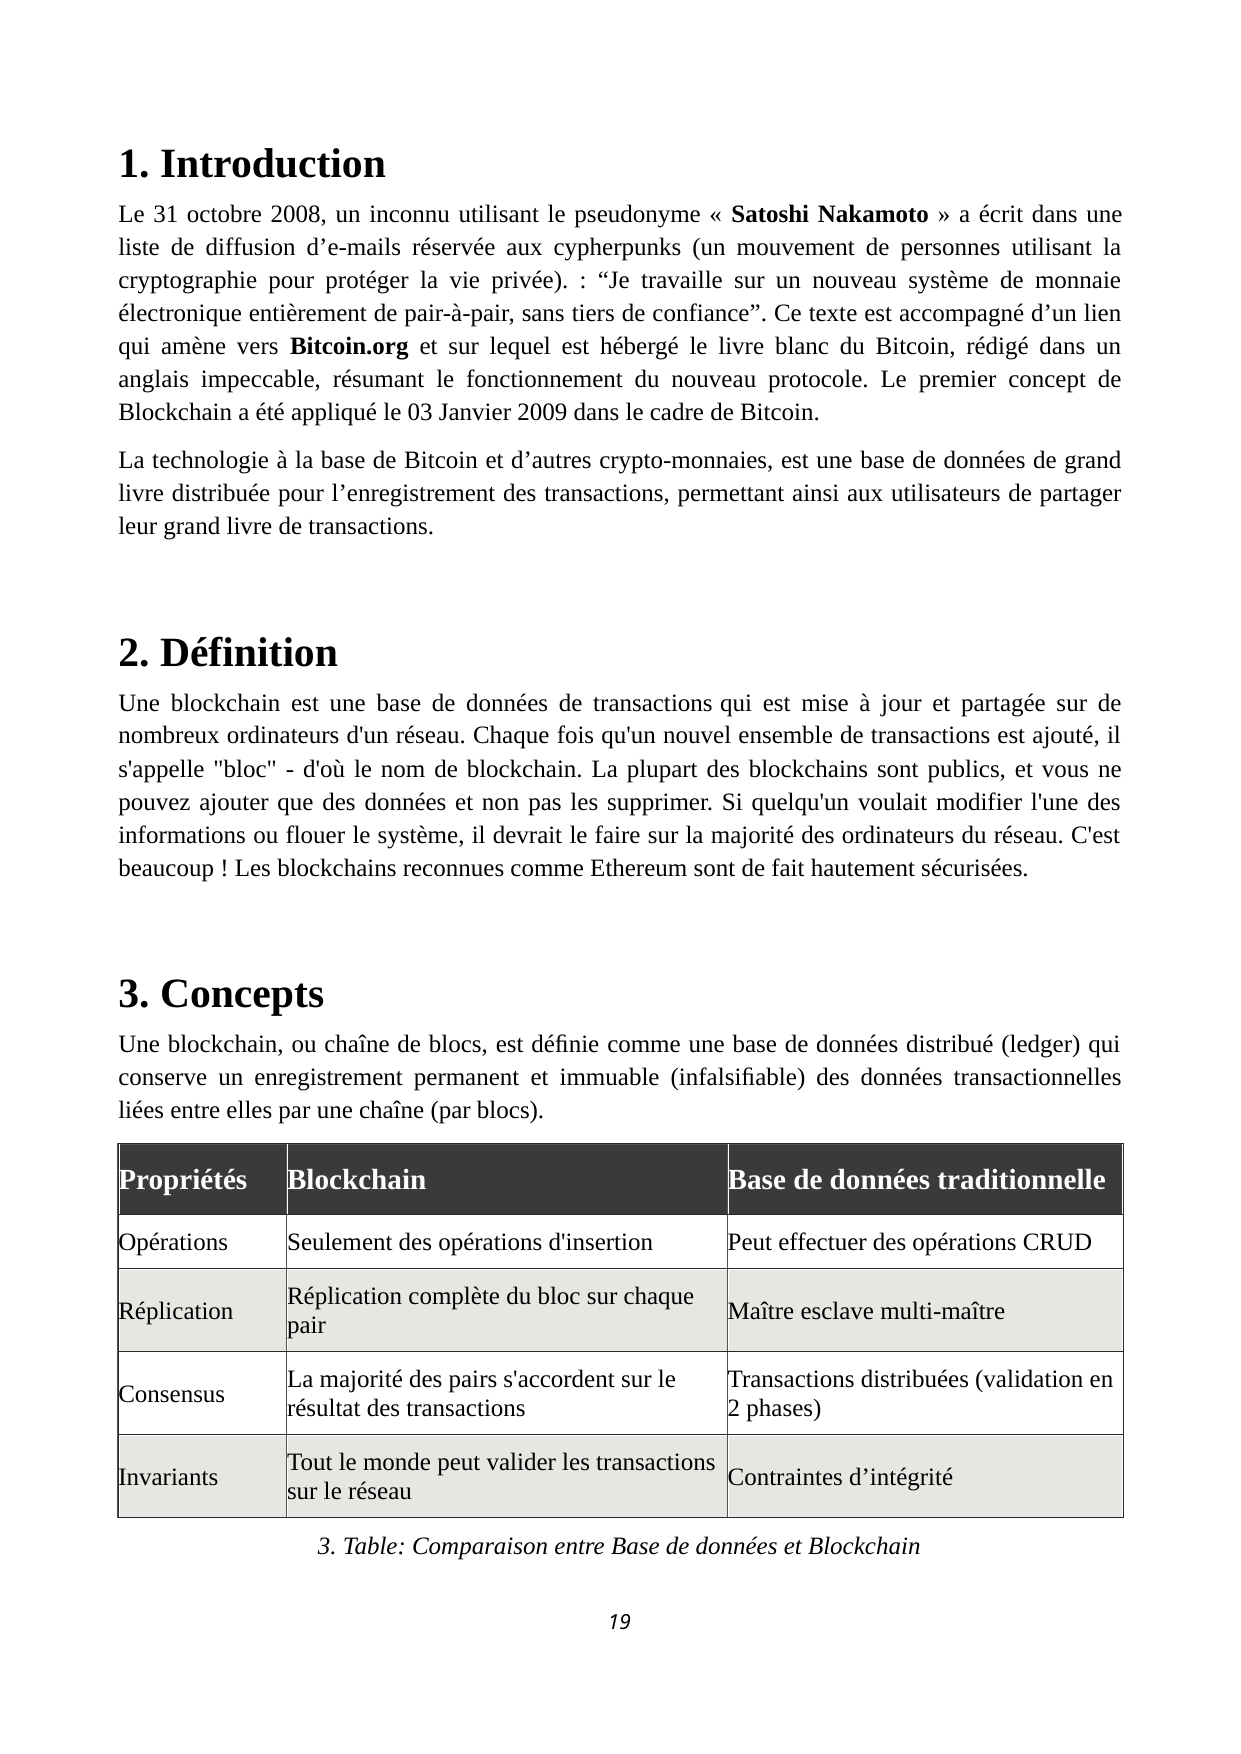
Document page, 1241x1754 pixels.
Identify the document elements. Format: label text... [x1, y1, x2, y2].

subtitle 1. Introduction [118, 139, 1122, 187]
table_cell Tout le monde peut valider les transactions sur le réseau [288, 1436, 727, 1517]
table_cell Transactions distribuées (validation en 2 phases) [729, 1353, 1122, 1434]
subtitle 2. Définition [118, 627, 1122, 675]
text Le 31 octobre 2008, un inconnu utilisant le pseudonyme « Satoshi Nakamoto » a écrit dans une liste de diffusion d’e-mails réservée aux cypherpunks (un mouvement de personnes utilisant la cryptographie pour protéger la vie privée). : “Je travaille sur un nouveau système de monnaie électronique entièrement de pair-à-pair, sans tiers de confiance”. Ce texte est accompagné d’un lien qui amène vers Bitcoin.org et sur lequel est hébergé le livre blanc du Bitcoin, rédigé dans un anglais impeccable, résumant le fonctionnement du nouveau protocole. Le premier concept de Blockchain a été appliqué le 03 Janvier 2009 dans le cadre de Bitcoin. [118, 199, 1122, 426]
table_cell Contraintes d’intégrité [729, 1436, 1122, 1517]
table_cell Seulement des opérations d'insertion [288, 1216, 727, 1268]
text Une blockchain est une base de données de transactions qui est mise à jour et partagée sur de nombreux ordinateurs d'un réseau. Chaque fois qu'un nouvel ensemble de transactions est ajouté, il s'appelle "bloc" - d'où le nom de blockchain. La plupart des blockchains sont publics, et vous ne pouvez ajouter que des données et non pas les supprimer. Si quelqu'un voulait modifier l'une des informations ou flouer le système, il devrait le faire sur la majorité des ordinateurs du réseau. C'est beaucoup ! Les blockchains reconnues comme Ethereum sont de fait hautement sécurisées. [118, 688, 1122, 881]
table_header Propriétés [120, 1145, 286, 1214]
text La technologie à la base de Bitcoin et d’autres crypto-monnaies, est une base de données de grand livre distribuée pour l’enregistrement des transactions, permettant ainsi aux utilisateurs de partager leur grand livre de transactions. [118, 445, 1122, 540]
table_cell Invariants [120, 1436, 286, 1517]
text 3. Table: Comparaison entre Base de données et Blockchain [118, 1531, 1122, 1559]
table_header Base de données traditionnelle [729, 1145, 1122, 1214]
table_cell Réplication [120, 1270, 286, 1351]
table_cell Maître esclave multi-maître [729, 1270, 1122, 1351]
table_cell Réplication complète du bloc sur chaque pair [288, 1270, 727, 1351]
text Une blockchain, ou chaîne de blocs, est déﬁnie comme une base de données distribué (ledger) qui conserve un enregistrement permanent et immuable (infalsiﬁable) des données transactionnelles liées entre elles par une chaîne (par blocs). [118, 1029, 1122, 1124]
table_cell Consensus [120, 1353, 286, 1434]
subtitle 3. Concepts [118, 969, 1122, 1017]
table_cell Peut effectuer des opérations CRUD [729, 1216, 1122, 1268]
table_cell La majorité des pairs s'accordent sur le résultat des transactions [288, 1353, 727, 1434]
table_cell Opérations [120, 1216, 286, 1268]
table_header Blockchain [288, 1145, 727, 1214]
